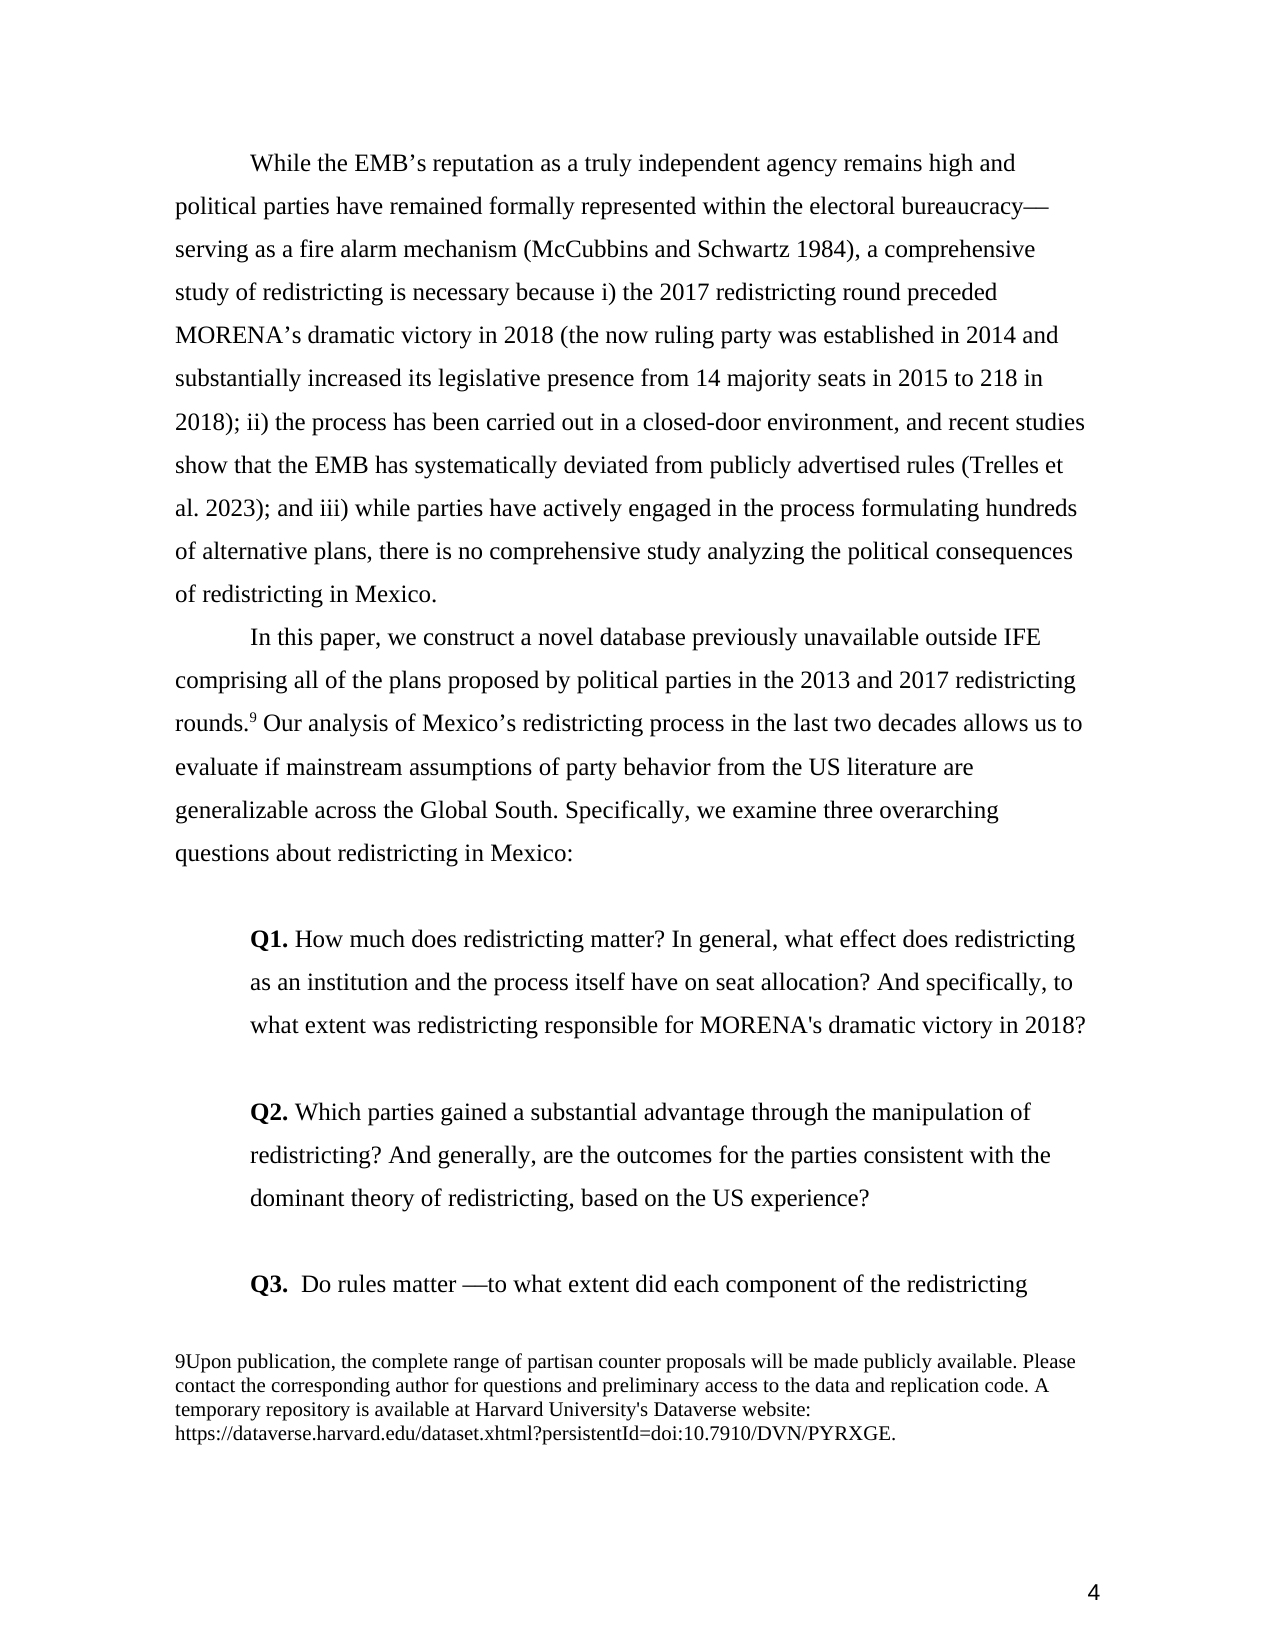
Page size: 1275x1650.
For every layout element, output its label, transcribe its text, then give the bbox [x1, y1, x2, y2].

text Q1. How much does redistricting matter? In general, what effect does redistricting as an institution and the process itself have on seat allocation? And specifically, to what extent was redistricting responsible for MORENA's dramatic victory in 2018? [250, 924, 1088, 1039]
text Q2. Which parties gained a substantial advantage through the manipulation of redistricting? And generally, are the outcomes for the parties consistent with the dominant theory of redistricting, based on the US experience? [250, 1097, 1088, 1212]
text Upon publication, the complete range of partisan counter proposals will be made publicly available. Please contact the corresponding author for questions and preliminary access to the data and replication code. A temporary repository is available at Harvard University's Dataverse website: https://dataverse.harvard.edu/dataset.xhtml?persistentId=doi:10.7910/DVN/PYRXGE. [175, 1348, 1100, 1445]
text In this paper, we construct a novel database previously unavailable outside IFE comprising all of the plans proposed by political parties in the 2013 and 2017 redistricting rounds. Our analysis of Mexico’s redistricting process in the last two decades allows us to evaluate if mainstream assumptions of party behavior from the US literature are generalizable across the Global South. Specifically, we examine three overarching questions about redistricting in Mexico: [175, 622, 1088, 867]
text Q3. Do rules matter ––to what extent did each component of the redistricting [250, 1269, 1088, 1298]
text While the EMB’s reputation as a truly independent agency remains high and political parties have remained formally represented within the electoral bureaucracy––serving as a fire alarm mechanism (McCubbins and Schwartz 1984), a comprehensive study of redistricting is necessary because i) the 2017 redistricting round preceded MORENA’s dramatic victory in 2018 (the now ruling party was established in 2014 and substantially increased its legislative presence from 14 majority seats in 2015 to 218 in 2018); ii) the process has been carried out in a closed-door environment, and recent studies show that the EMB has systematically deviated from publicly advertised rules (Trelles et al. 2023); and iii) while parties have actively engaged in the process formulating hundreds of alternative plans, there is no comprehensive study analyzing the political consequences of redistricting in Mexico. [175, 148, 1088, 608]
